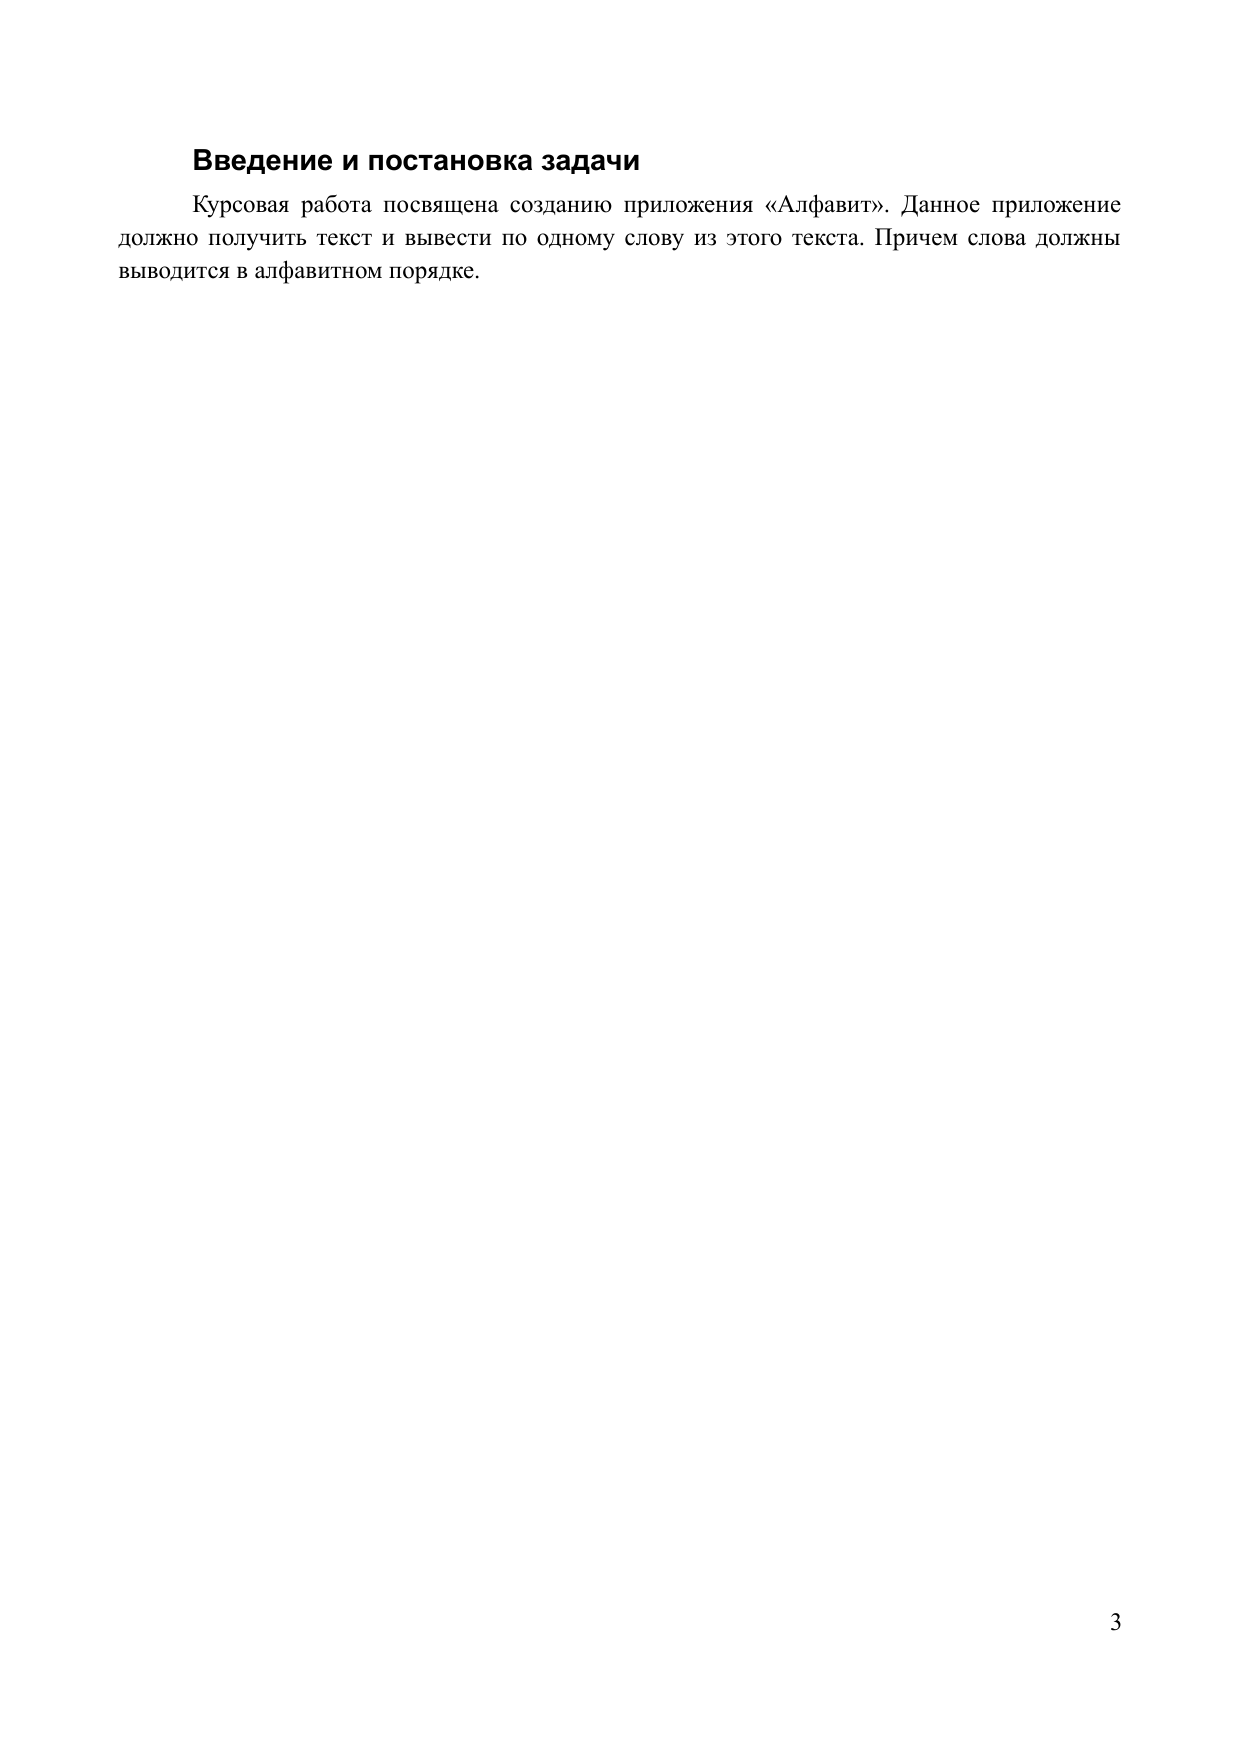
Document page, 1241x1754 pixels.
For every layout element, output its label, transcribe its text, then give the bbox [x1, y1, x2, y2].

subtitle Введение и постановка задачи [118, 143, 1122, 177]
text Курсовая работа посвящена созданию приложения «Алфавит». Данное приложение должно получить текст и вывести по одному слову из этого текста. Причем слова должны выводится в алфавитном порядке. [118, 189, 1122, 284]
